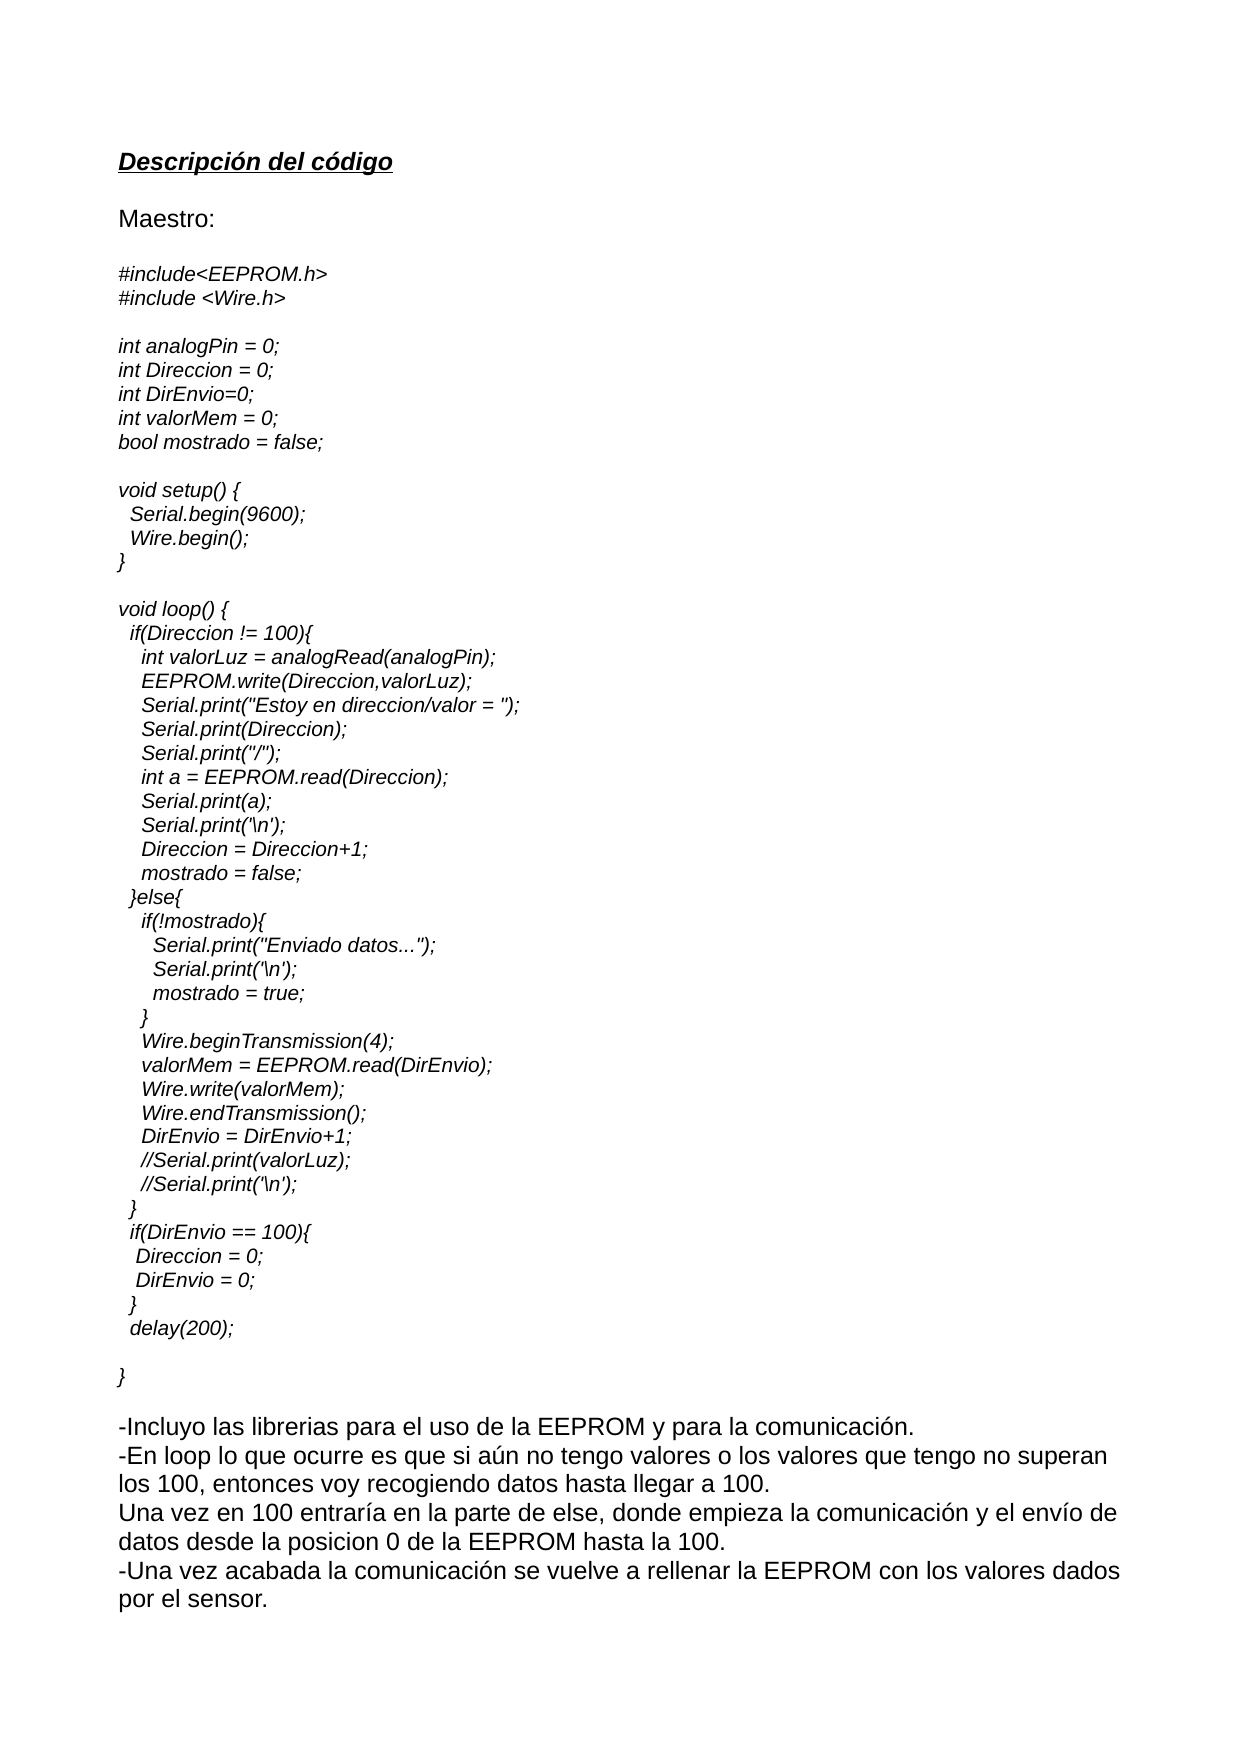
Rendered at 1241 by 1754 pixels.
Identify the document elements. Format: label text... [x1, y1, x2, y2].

text if(DirEnvio == 100){ [118, 1220, 1122, 1244]
text int a = EEPROM.read(Direccion); [118, 765, 1122, 789]
text -Incluyo las librerias para el uso de la EEPROM y para la comunicación. [118, 1412, 1122, 1441]
text int valorLuz = analogRead(analogPin); [118, 645, 1122, 669]
text int analogPin = 0; [118, 334, 1122, 358]
text Wire.beginTransmission(4); [118, 1028, 1122, 1052]
text Serial.begin(9600); [118, 501, 1122, 525]
text #include <Wire.h> [118, 286, 1122, 310]
text delay(200); [118, 1316, 1122, 1340]
text EEPROM.write(Direccion,valorLuz); [118, 669, 1122, 693]
text DirEnvio = DirEnvio+1; [118, 1124, 1122, 1148]
text valorMem = EEPROM.read(DirEnvio); [118, 1052, 1122, 1076]
text Wire.write(valorMem); [118, 1076, 1122, 1100]
text -Una vez acabada la comunicación se vuelve a rellenar la EEPROM con los valores dados por el sensor. [118, 1556, 1122, 1613]
text } [118, 1364, 1122, 1388]
text Serial.print(Direccion); [118, 717, 1122, 741]
text Serial.print('\n'); [118, 957, 1122, 981]
text mostrado = true; [118, 981, 1122, 1004]
text Descripción del código [118, 147, 1122, 176]
text #include<EEPROM.h> [118, 262, 1122, 286]
text Serial.print('\n'); [118, 813, 1122, 837]
text -En loop lo que ocurre es que si aún no tengo valores o los valores que tengo no superan los 100, entonces voy recogiendo datos hasta llegar a 100. [118, 1441, 1122, 1498]
text void loop() { [118, 597, 1122, 621]
text int DirEnvio=0; [118, 382, 1122, 406]
text Serial.print(a); [118, 789, 1122, 813]
text Wire.endTransmission(); [118, 1100, 1122, 1124]
text if(!mostrado){ [118, 909, 1122, 933]
text DirEnvio = 0; [118, 1268, 1122, 1292]
text if(Direccion != 100){ [118, 621, 1122, 645]
text //Serial.print(valorLuz); [118, 1148, 1122, 1172]
text //Serial.print('\n'); [118, 1172, 1122, 1196]
text } [118, 549, 1122, 573]
text } [118, 1004, 1122, 1028]
text int valorMem = 0; [118, 406, 1122, 429]
text Serial.print("Enviado datos..."); [118, 933, 1122, 957]
text bool mostrado = false; [118, 429, 1122, 453]
text } [118, 1196, 1122, 1220]
text void setup() { [118, 477, 1122, 501]
text }else{ [118, 885, 1122, 909]
text Una vez en 100 entraría en la parte de else, donde empieza la comunicación y el envío de datos desde la posicion 0 de la EEPROM hasta la 100. [118, 1498, 1122, 1556]
text int Direccion = 0; [118, 358, 1122, 382]
text Wire.begin(); [118, 525, 1122, 549]
text Direccion = Direccion+1; [118, 837, 1122, 861]
text Direccion = 0; [118, 1244, 1122, 1268]
text Serial.print("/"); [118, 741, 1122, 765]
text } [118, 1292, 1122, 1316]
text Maestro: [118, 204, 1122, 233]
text Serial.print("Estoy en direccion/valor = "); [118, 693, 1122, 717]
text mostrado = false; [118, 861, 1122, 885]
